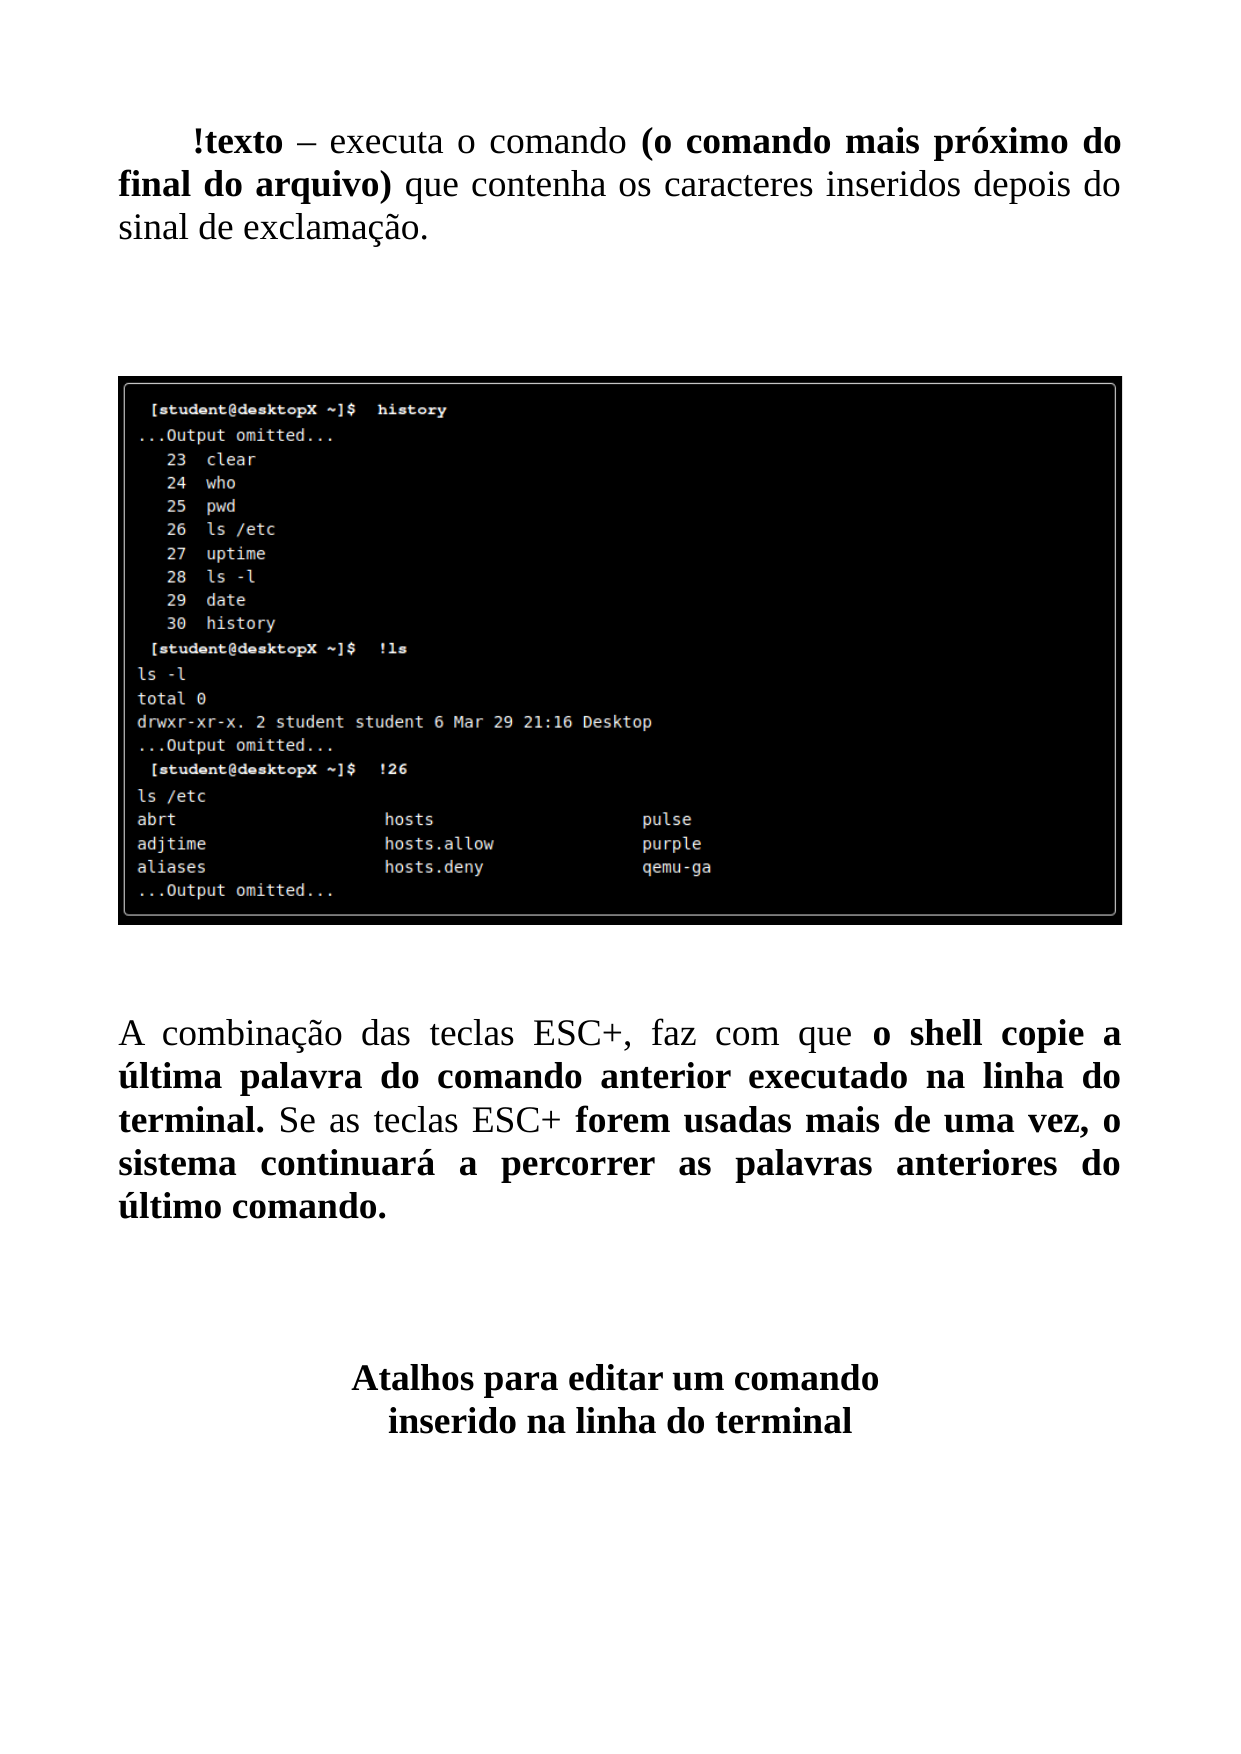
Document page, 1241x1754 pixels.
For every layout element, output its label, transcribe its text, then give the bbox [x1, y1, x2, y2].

text inserido na linha do terminal [118, 1399, 1122, 1442]
picture [118, 376, 1123, 925]
text Atalhos para editar um comando [118, 1356, 1122, 1399]
text !texto – executa o comando (o comando mais próximo do final do arquivo) que contenha os caracteres inseridos depois do sinal de exclamação. [118, 118, 1122, 247]
text A combinação das teclas ESC+, faz com que o shell copie a última palavra do comando anterior executado na linha do terminal. Se as teclas ESC+ forem usadas mais de uma vez, o sistema continuará a percorrer as palavras anteriores do último comando. [118, 1011, 1122, 1226]
